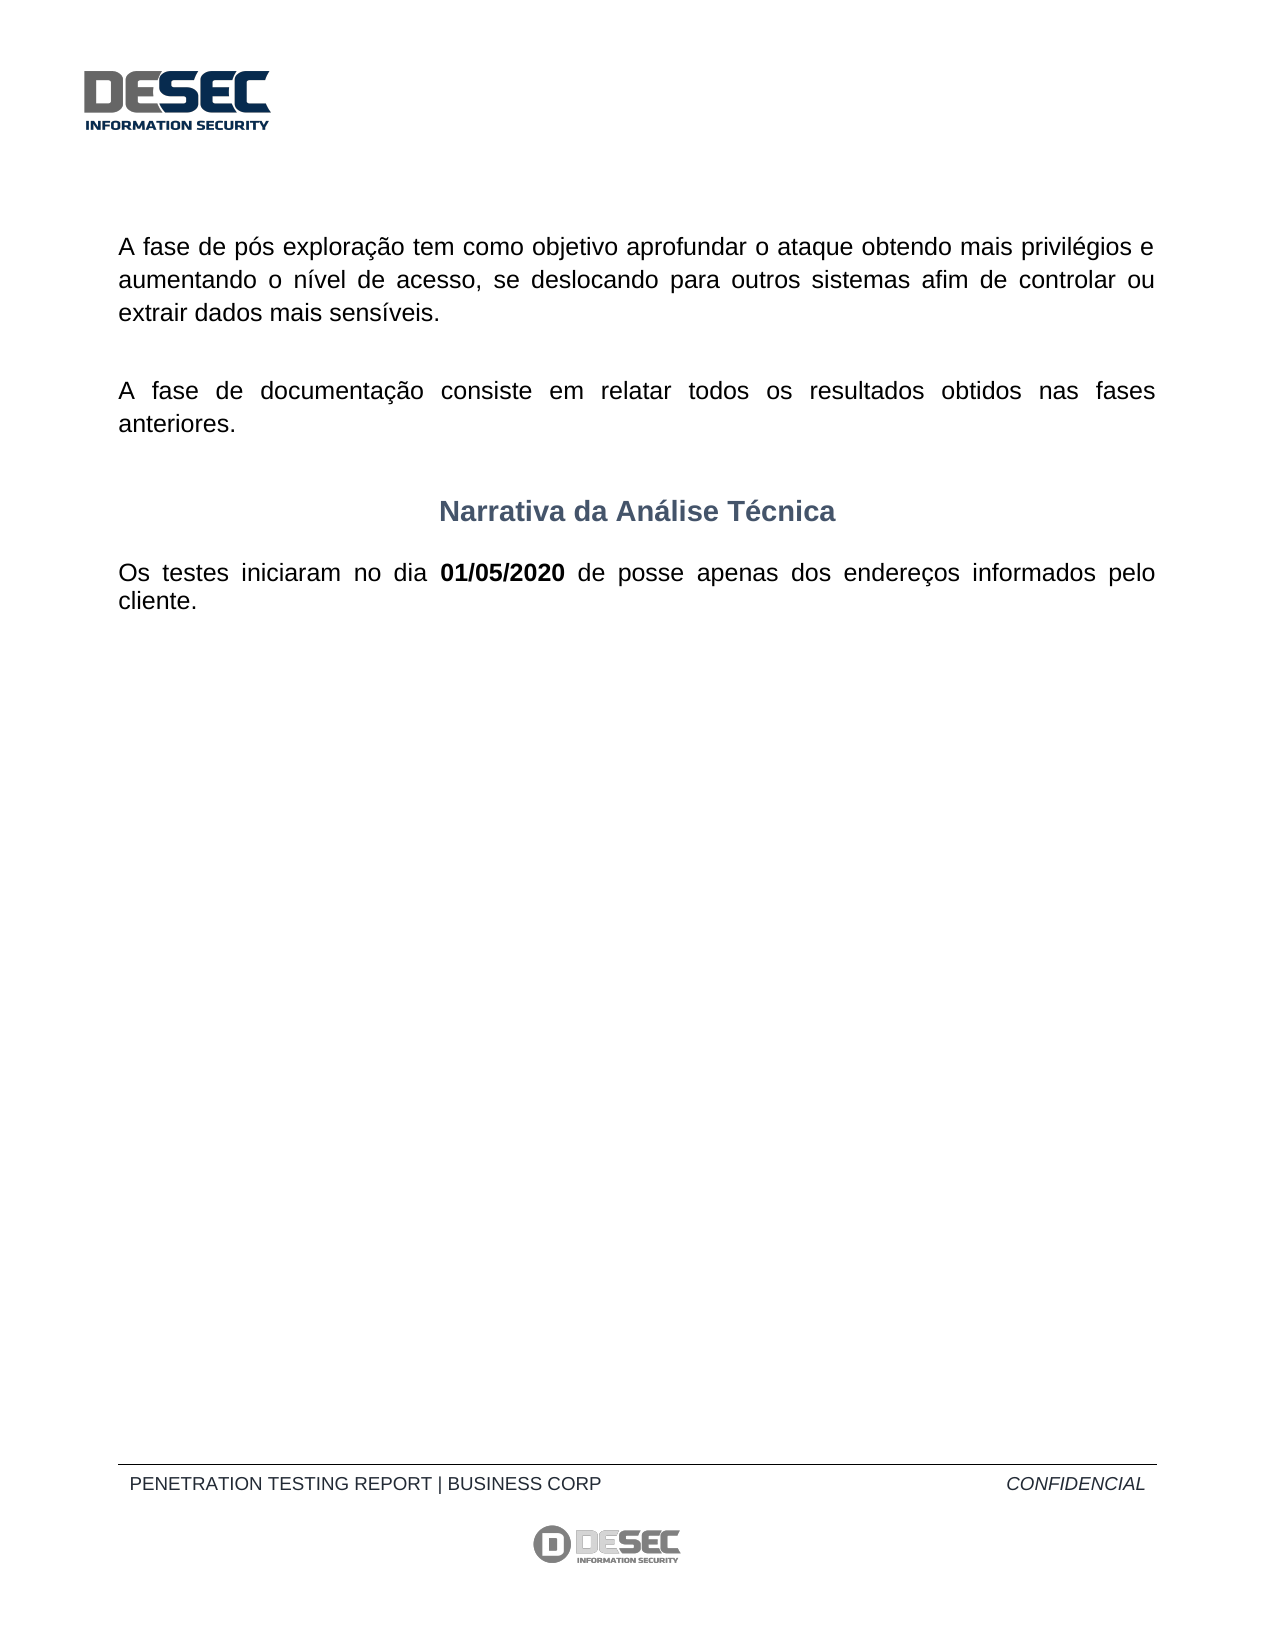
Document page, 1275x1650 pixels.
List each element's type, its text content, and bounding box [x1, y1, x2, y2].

picture [531, 1520, 684, 1568]
picture [84, 71, 271, 130]
text A fase de documentação consiste em relatar todos os resultados obtidos nas fases anteriores. [118, 376, 1157, 438]
subtitle Narrativa da Análise Técnica [118, 493, 1157, 527]
text Os testes iniciaram no dia 01/05/2020 de posse apenas dos endereços informados pelo cliente. [118, 558, 1157, 615]
text A fase de pós exploração tem como objetivo aprofundar o ataque obtendo mais privilégios e aumentando o nível de acesso, se deslocando para outros sistemas afim de controlar ou extrair dados mais sensíveis. [118, 232, 1157, 327]
